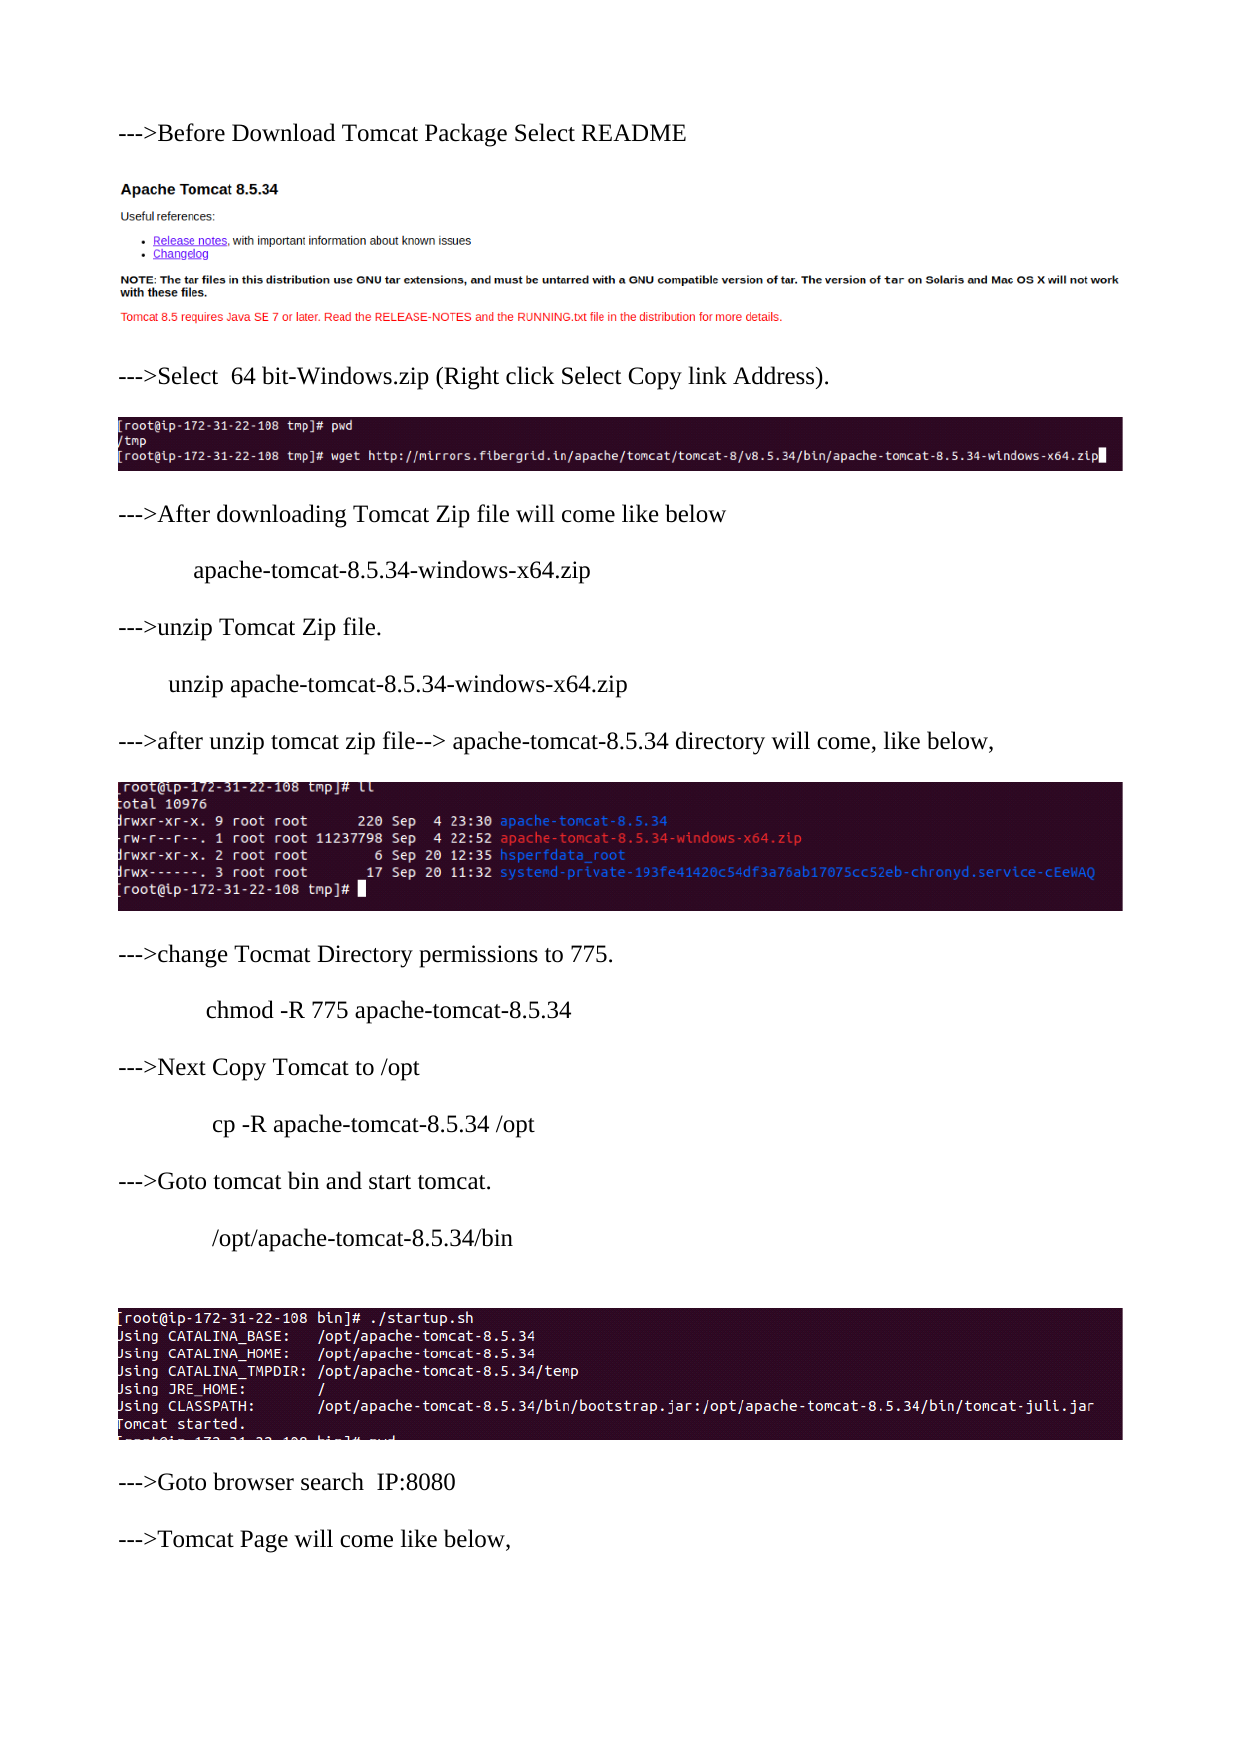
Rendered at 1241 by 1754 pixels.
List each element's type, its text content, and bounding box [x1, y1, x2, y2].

text chmod -R 775 apache-tomcat-8.5.34 [118, 995, 1122, 1024]
text cp -R apache-tomcat-8.5.34 /opt [118, 1109, 1122, 1138]
text --->Next Copy Tomcat to /opt [118, 1052, 1122, 1081]
text --->after unzip tomcat zip file--> apache-tomcat-8.5.34 directory will come, like below, [118, 726, 1122, 754]
text --->Goto tomcat bin and start tomcat. [118, 1166, 1122, 1194]
text --->change Tocmat Directory permissions to 775. [118, 939, 1122, 967]
text --->Goto browser search IP:8080 [118, 1467, 1122, 1496]
text --->unzip Tomcat Zip file. [118, 612, 1122, 641]
text --->Tomcat Page will come like below, [118, 1524, 1122, 1553]
text apache-tomcat-8.5.34-windows-x64.zip [118, 555, 1122, 584]
text --->Before Download Tomcat Package Select README [118, 118, 1122, 147]
text unzip apache-tomcat-8.5.34-windows-x64.zip [118, 669, 1122, 698]
text --->After downloading Tomcat Zip file will come like below [118, 499, 1122, 527]
text /opt/apache-tomcat-8.5.34/bin [118, 1223, 1122, 1252]
text --->Select 64 bit-Windows.zip (Right click Select Copy link Address). [118, 361, 1122, 389]
